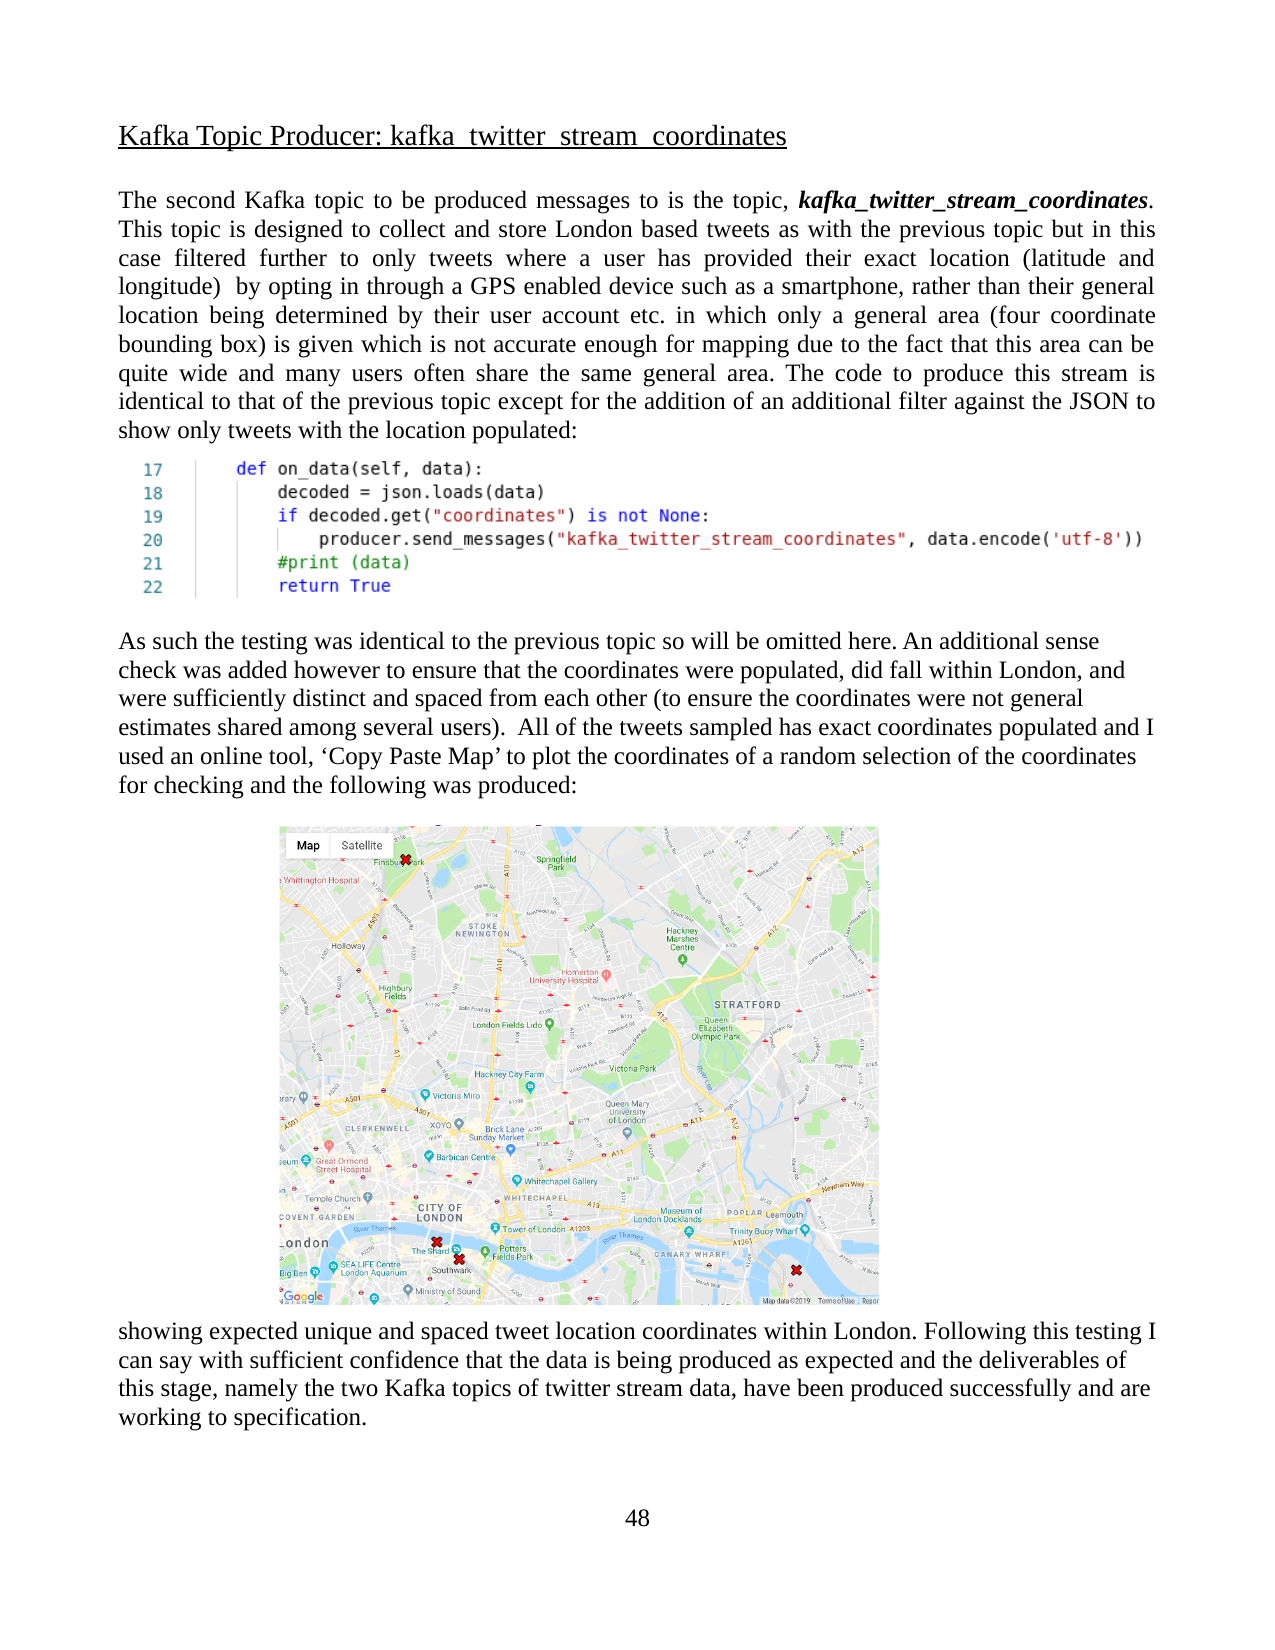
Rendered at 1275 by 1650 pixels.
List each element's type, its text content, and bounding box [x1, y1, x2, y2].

picture [118, 460, 1157, 598]
picture [278, 825, 879, 1305]
text As such the testing was identical to the previous topic so will be omitted here. An additional sense check was added however to ensure that the coordinates were populated, did fall within London, and were sufficiently distinct and spaced from each other (to ensure the coordinates were not general estimates shared among several users). All of the tweets sampled has exact coordinates populated and I used an online tool, ‘Copy Paste Map’ to plot the coordinates of a random selection of the coordinates for checking and the following was produced: [118, 626, 1157, 798]
text showing expected unique and spaced tweet location coordinates within London. Following this testing I can say with sufficient confidence that the data is being produced as expected and the deliverables of this stage, namely the two Kafka topics of twitter stream data, have been produced successfully and are working to specification. [118, 1316, 1157, 1431]
text The second Kafka topic to be produced messages to is the topic, kafka_twitter_stream_coordinates. This topic is designed to collect and store London based tweets as with the previous topic but in this case filtered further to only tweets where a user has provided their exact location (latitude and longitude) by opting in through a GPS enabled device such as a smartphone, rather than their general location being determined by their user account etc. in which only a general area (four coordinate bounding box) is given which is not accurate enough for mapping due to the fact that this area can be quite wide and many users often share the same general area. The code to produce this stream is identical to that of the previous topic except for the addition of an additional filter against the JSON to show only tweets with the location populated: [118, 185, 1157, 444]
text Kafka Topic Producer: kafka_twitter_stream_coordinates [118, 118, 1157, 152]
